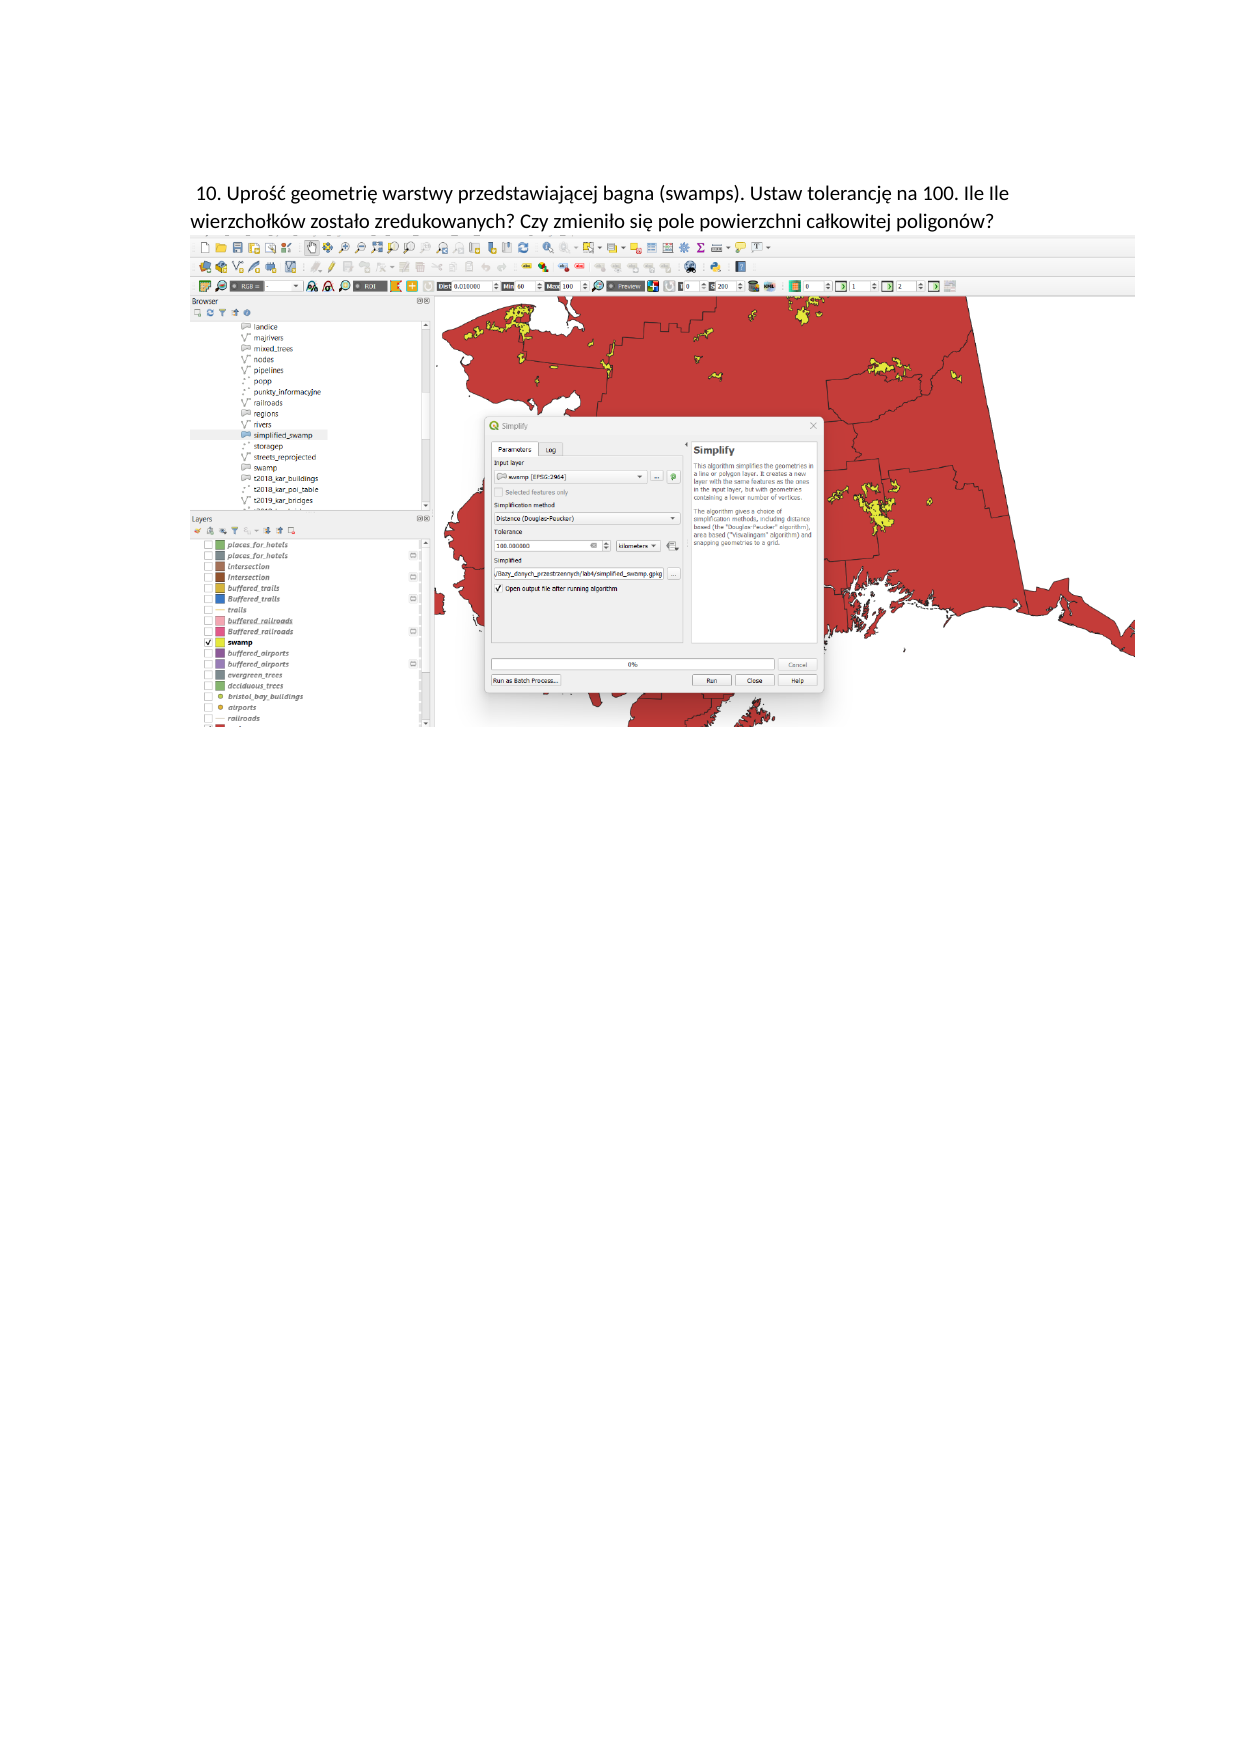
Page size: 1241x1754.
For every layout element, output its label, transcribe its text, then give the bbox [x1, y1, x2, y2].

list 10. Uprość geometrię warstwy przedstawiającej bagna (swamps). Ustaw tolerancję na 100. Ile Ile wierzchołków zostało zredukowanych? Czy zmieniło się pole powierzchni całkowitej poligonów? [190, 178, 1093, 233]
